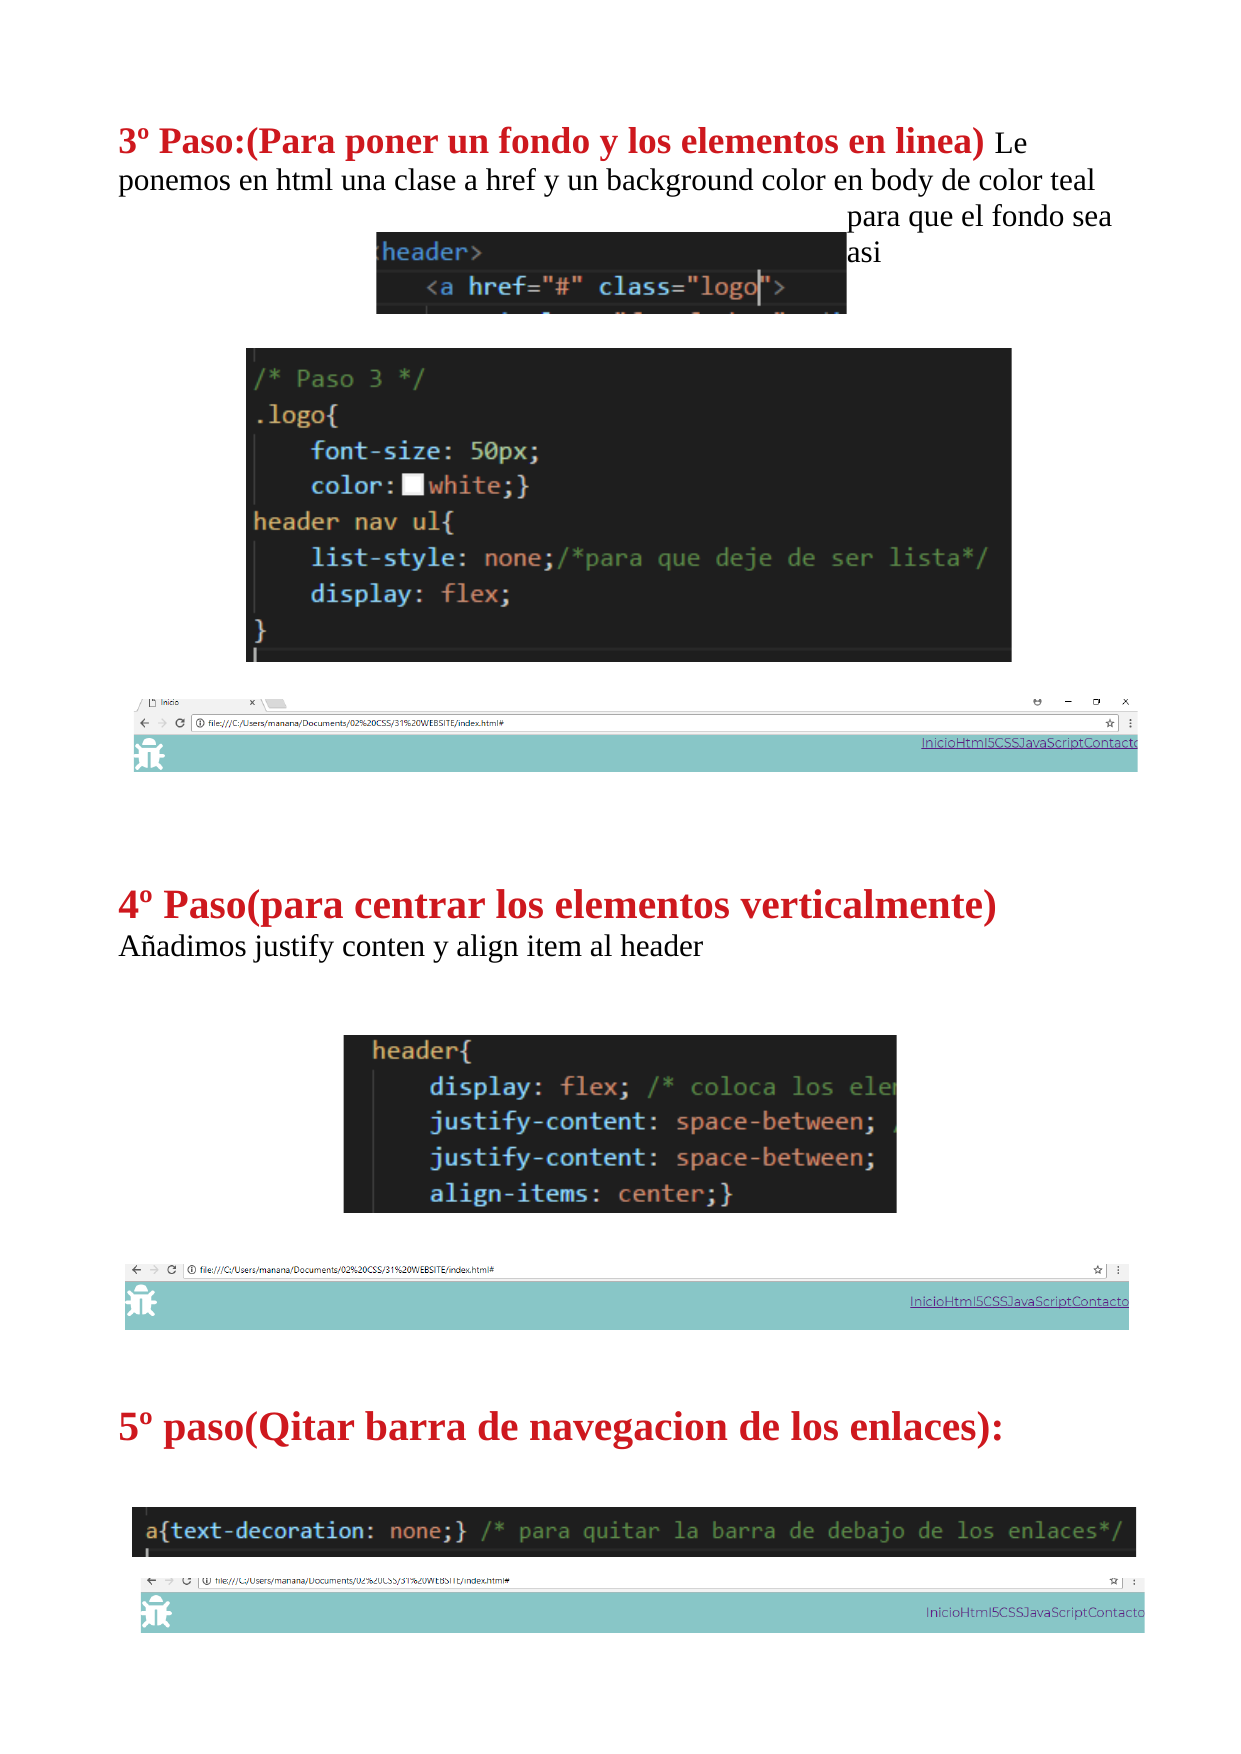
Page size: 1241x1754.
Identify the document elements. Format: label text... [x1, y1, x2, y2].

text 4º Paso(para centrar los elementos verticalmente) Añadimos justify conten y align item al header [118, 879, 1122, 963]
picture [125, 1264, 1129, 1330]
picture [132, 1507, 1137, 1557]
picture [246, 348, 1012, 662]
picture [343, 1035, 897, 1213]
text 3º Paso:(Para poner un fondo y los elementos en linea) Le ponemos en html una clase a href y un background color en body de color teal para que el fondo sea asi [118, 118, 1122, 269]
picture [376, 232, 847, 314]
picture [133, 699, 1138, 772]
picture [140, 1578, 1145, 1633]
text 5º paso(Qitar barra de navegacion de los enlaces): [118, 1402, 1122, 1450]
